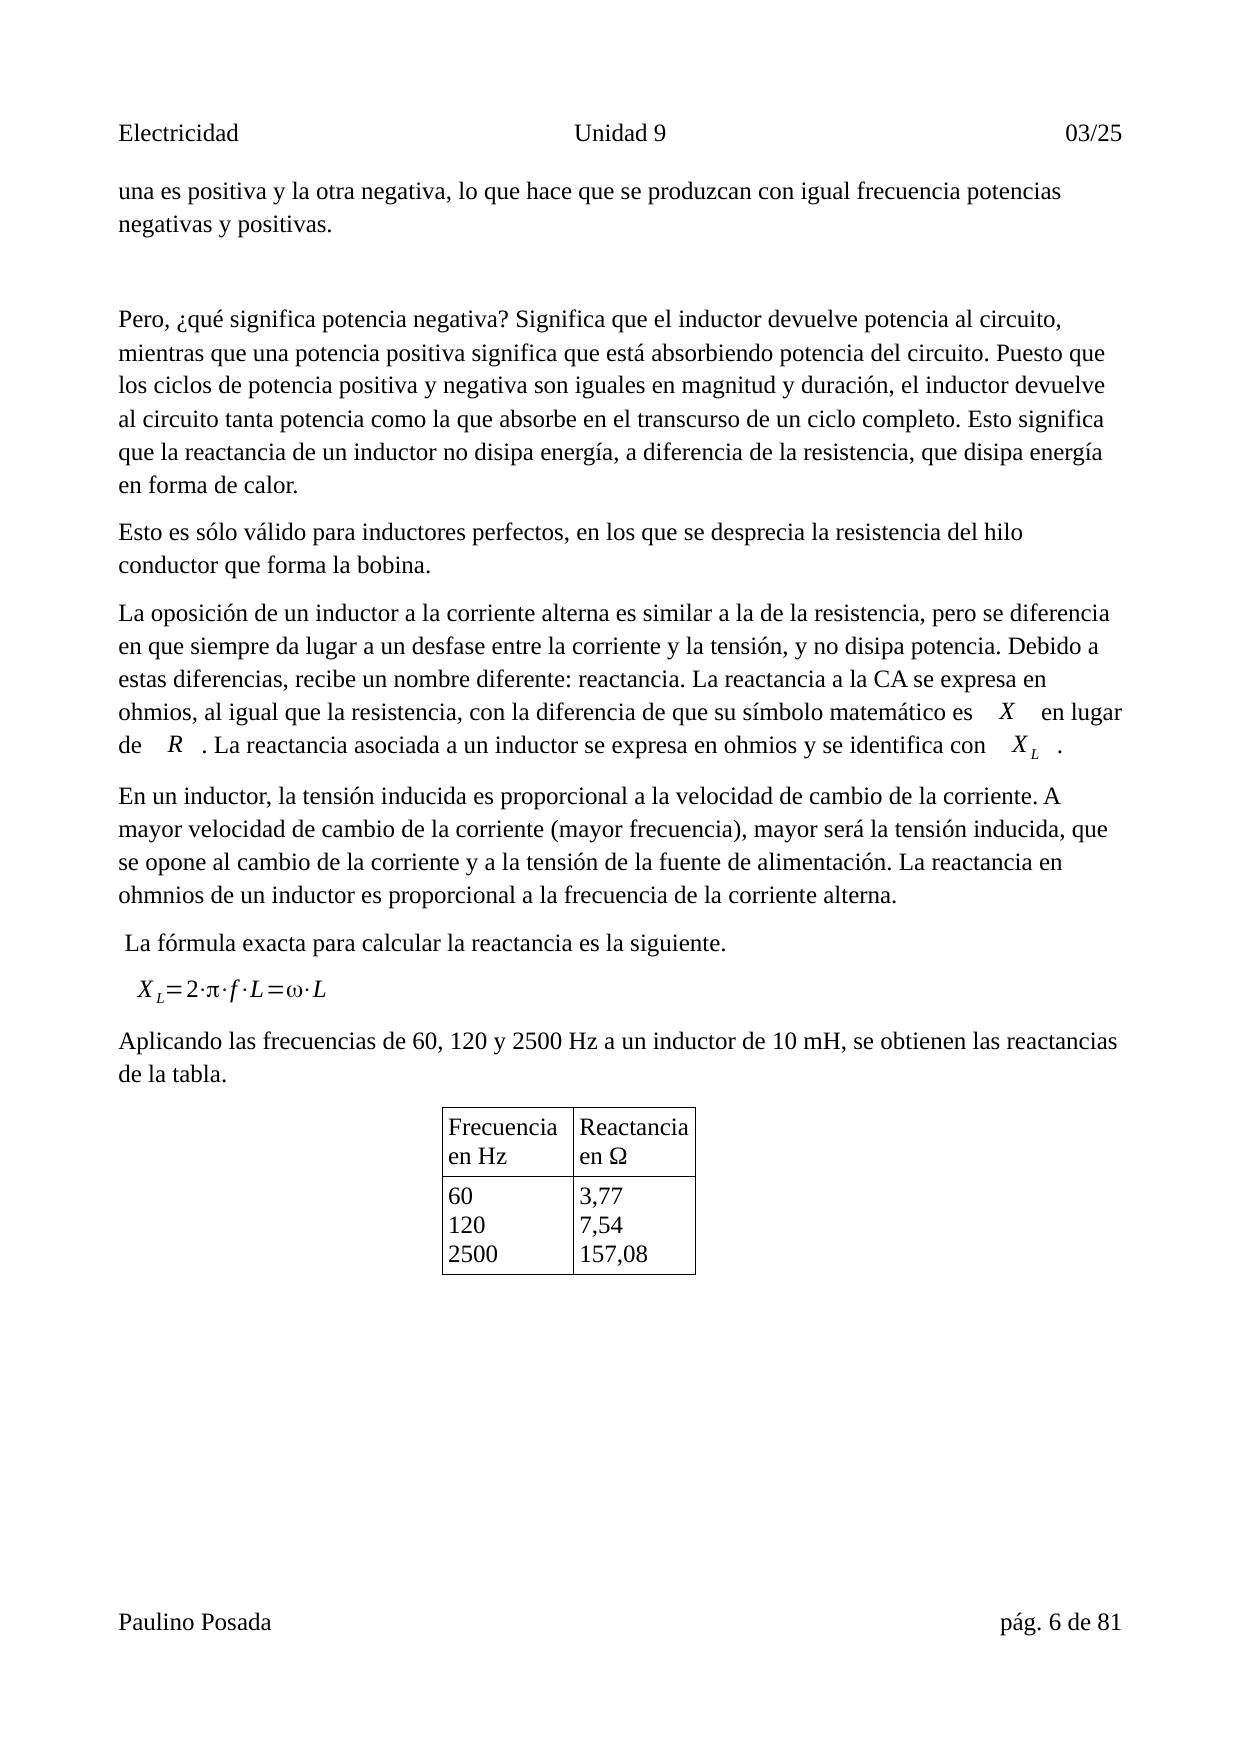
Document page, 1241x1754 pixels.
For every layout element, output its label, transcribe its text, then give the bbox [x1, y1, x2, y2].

table_header Reactancia en Ω [574, 1108, 695, 1176]
text La fórmula exacta para calcular la reactancia es la siguiente. [118, 928, 1122, 957]
text una es positiva y la otra negativa, lo que hace que se produzcan con igual frecuencia potencias negativas y positivas. [118, 176, 1122, 238]
text Esto es sólo válido para inductores perfectos, en los que se desprecia la resistencia del hilo conductor que forma la bobina. [118, 517, 1122, 579]
text La oposición de un inductor a la corriente alterna es similar a la de la resistencia, pero se diferencia en que siempre da lugar a un desfase entre la corriente y la tensión, y no disipa potencia. Debido a estas diferencias, recibe un nombre diferente: reactancia. La reactancia a la CA se expresa en ohmios, al igual que la resistencia, con la diferencia de que su símbolo matemático es en lugar de . La reactancia asociada a un inductor se expresa en ohmios y se identifica con . [118, 598, 1122, 762]
table_cell 3,77 7,54 157,08 [574, 1177, 695, 1273]
table_cell 60 120 2500 [443, 1177, 573, 1273]
text En un inductor, la tensión inducida es proporcional a la velocidad de cambio de la corriente. A mayor velocidad de cambio de la corriente (mayor frecuencia), mayor será la tensión inducida, que se opone al cambio de la corriente y a la tensión de la fuente de alimentación. La reactancia en ohmnios de un inductor es proporcional a la frecuencia de la corriente alterna. [118, 781, 1122, 909]
text Pero, ¿qué significa potencia negativa? Significa que el inductor devuelve potencia al circuito, mientras que una potencia positiva significa que está absorbiendo potencia del circuito. Puesto que los ciclos de potencia positiva y negativa son iguales en magnitud y duración, el inductor devuelve al circuito tanta potencia como la que absorbe en el transcurso de un ciclo completo. Esto significa que la reactancia de un inductor no disipa energía, a diferencia de la resistencia, que disipa energía en forma de calor. [118, 304, 1122, 498]
text Aplicando las frecuencias de 60, 120 y 2500 Hz a un inductor de 10 mH, se obtienen las reactancias de la tabla. [118, 1026, 1122, 1088]
table_header Frecuencia en Hz [443, 1108, 573, 1176]
